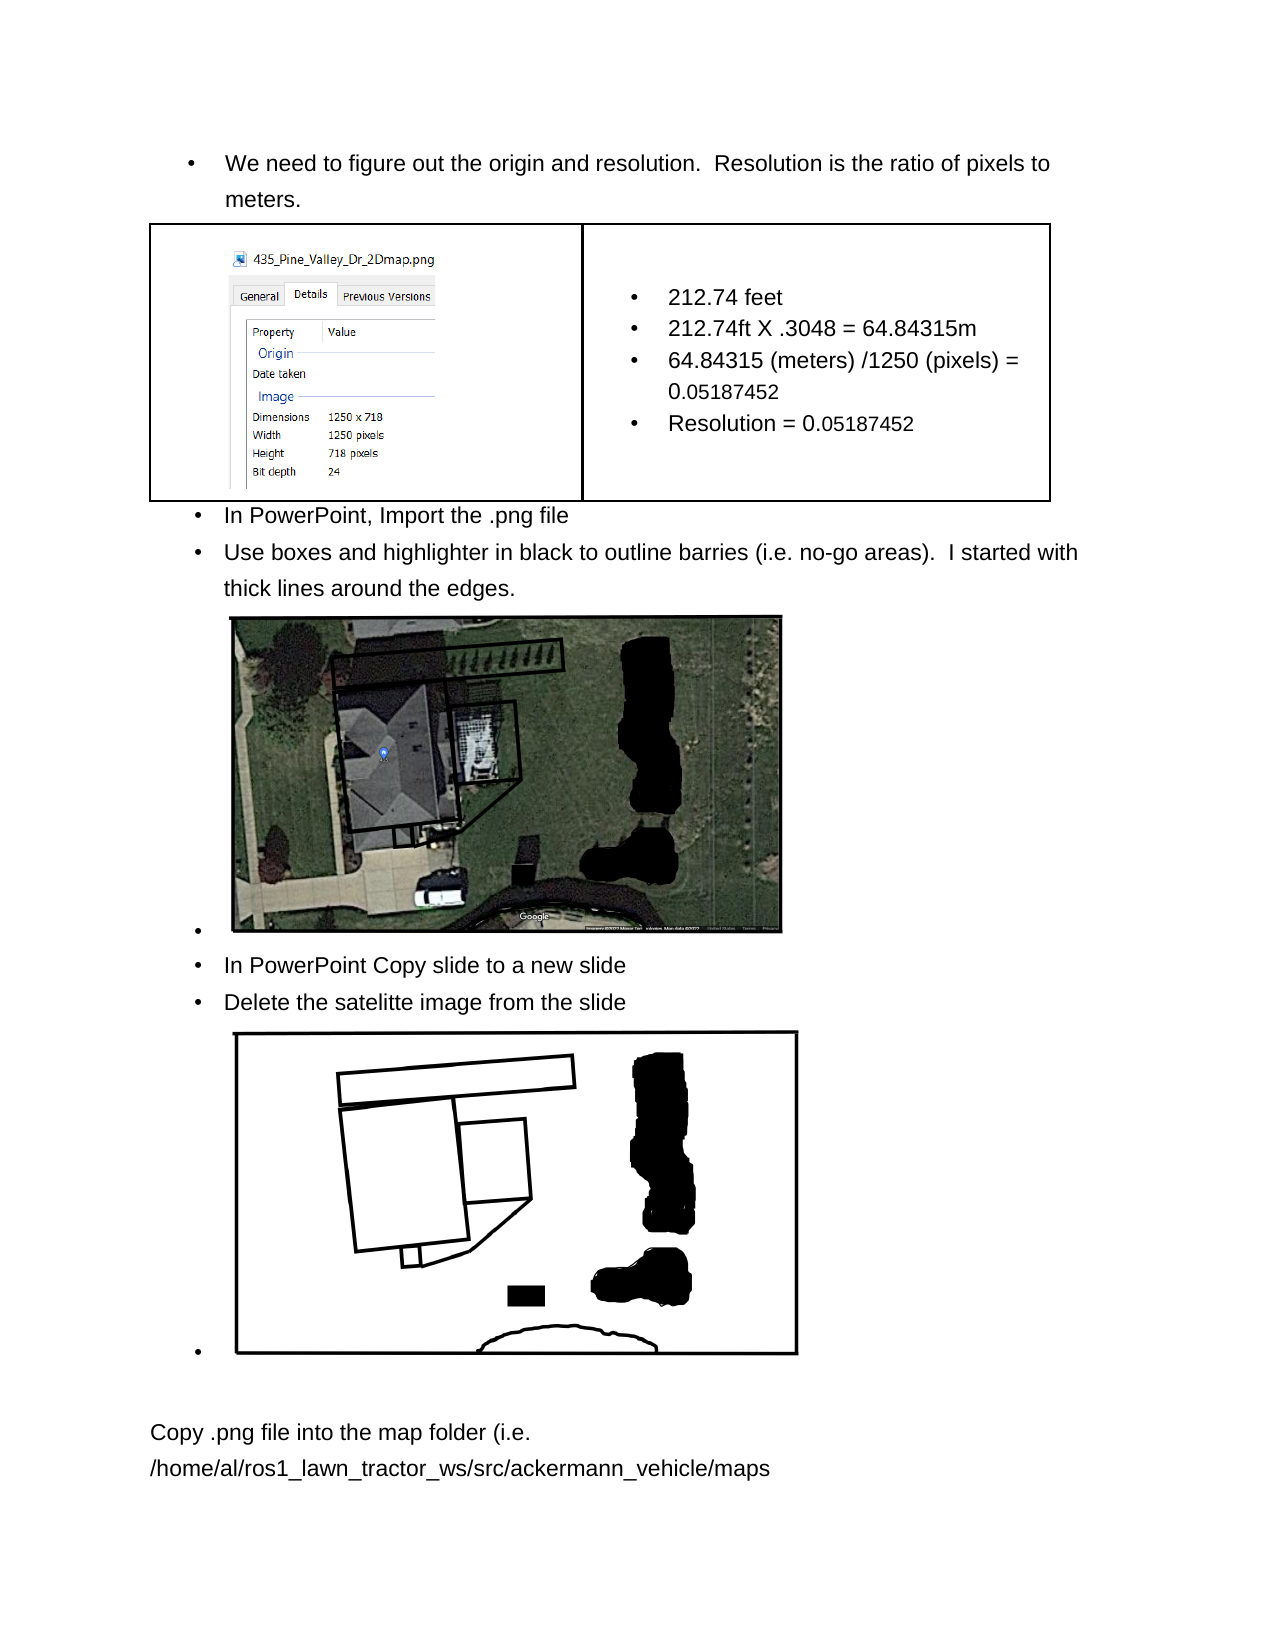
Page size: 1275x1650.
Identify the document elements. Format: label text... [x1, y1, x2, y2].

text Copy .png file into the map folder (i.e. [150, 1418, 1125, 1445]
list Delete the satelitte image from the slide [194, 988, 1125, 1015]
list In PowerPoint, Import the .png file [194, 502, 1125, 528]
picture [223, 611, 788, 940]
list In PowerPoint Copy slide to a new slide [194, 952, 1125, 978]
picture [228, 248, 436, 489]
table_header 212.74 feet 212.74ft X .3048 = 64.84315m 64.84315 (meters) /1250 (pixels) = 0.05187452 Resolution = 0.05187452 [584, 225, 1049, 500]
picture [223, 1025, 807, 1361]
list We need to figure out the origin and resolution. Resolution is the ratio of pixels to meters. [187, 150, 1125, 213]
table_header [151, 225, 581, 500]
list Use boxes and highlighter in black to outline barries (i.e. no-go areas). I started with thick lines around the edges. [194, 538, 1125, 601]
text /home/al/ros1_lawn_tractor_ws/src/ackermann_vehicle/maps [150, 1455, 1125, 1481]
